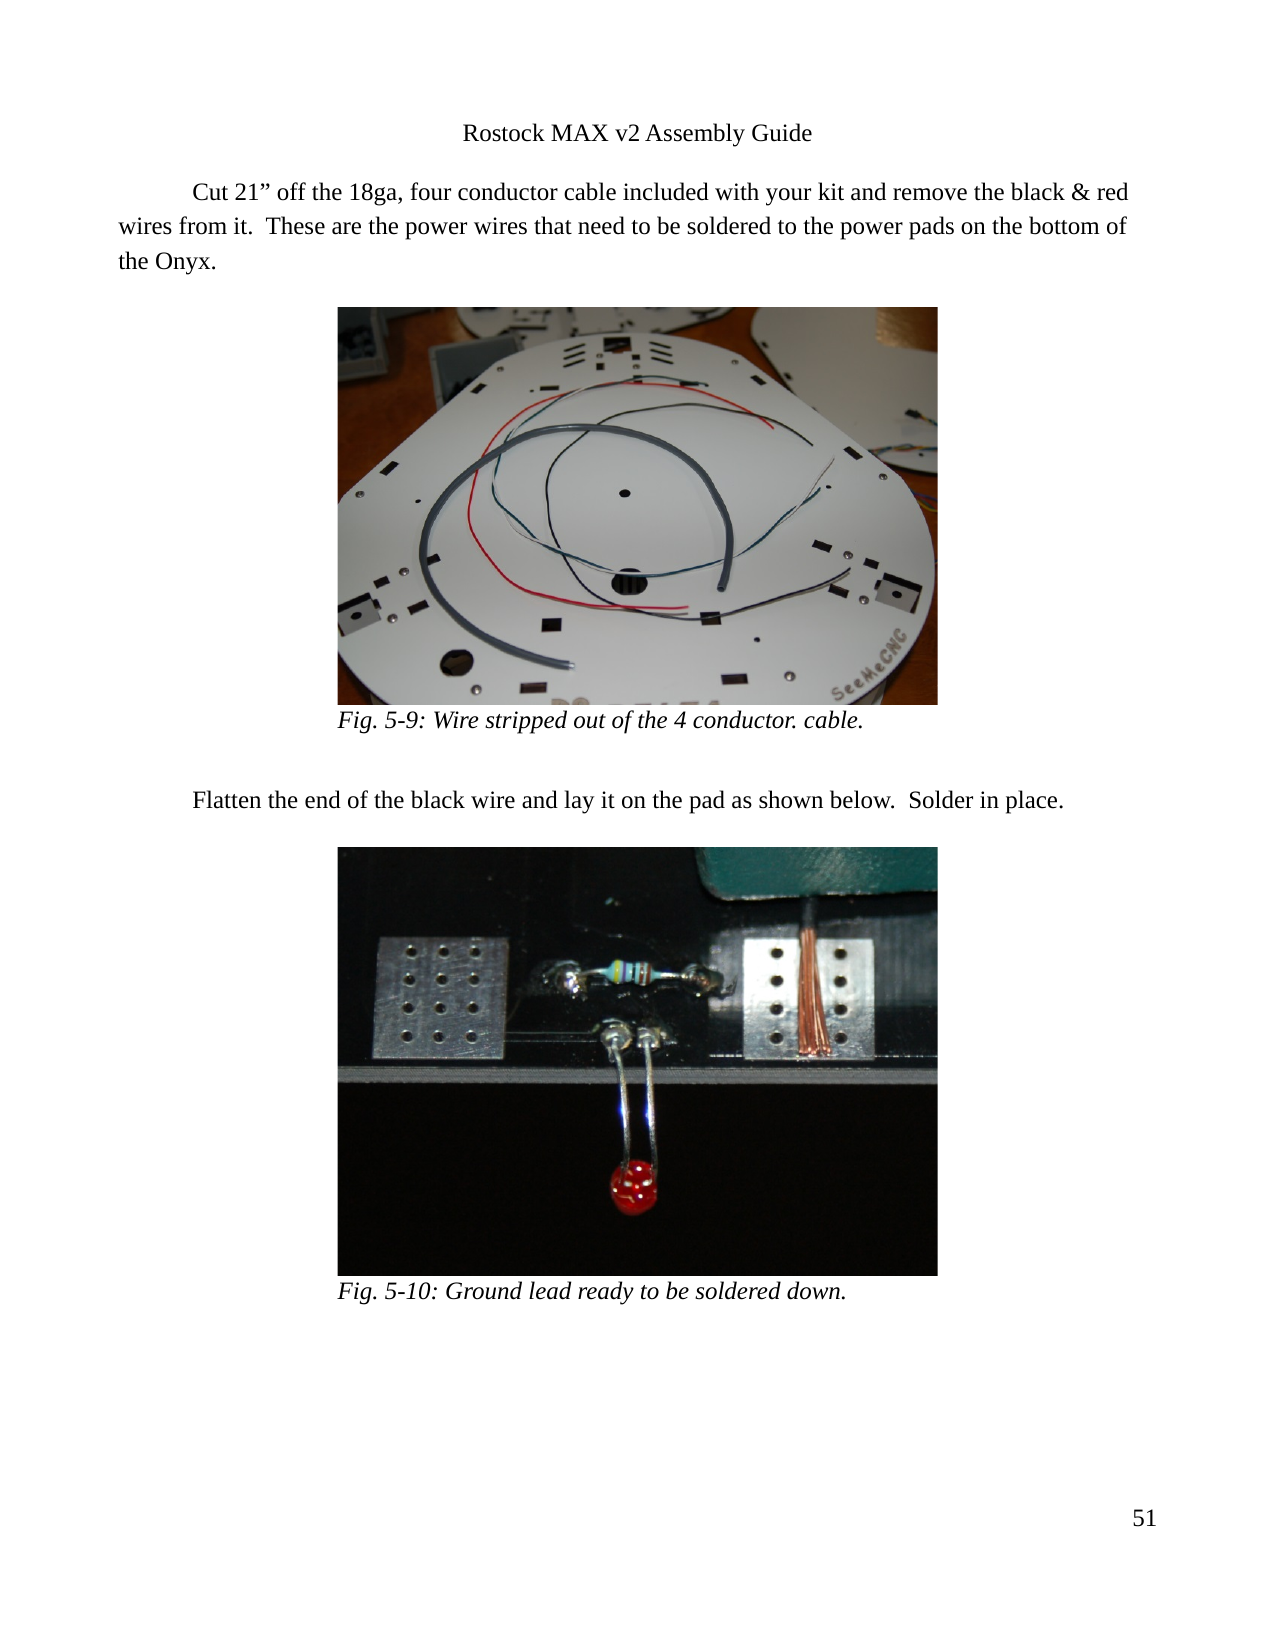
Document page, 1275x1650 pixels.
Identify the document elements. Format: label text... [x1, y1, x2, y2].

text Cut 21” off the 18ga, four conductor cable included with your kit and remove the black & red wires from it. These are the power wires that need to be soldered to the power pads on the bottom of the Onyx. [118, 177, 1157, 274]
text Fig. 5-10: Ground lead ready to be soldered down. [337, 1276, 937, 1305]
text Fig. 5-9: Wire stripped out of the 4 conductor. cable. [337, 705, 937, 734]
text Flatten the end of the black wire and lay it on the pad as shown below. Solder in place. [118, 786, 1157, 814]
picture [337, 307, 938, 705]
picture [337, 847, 938, 1276]
